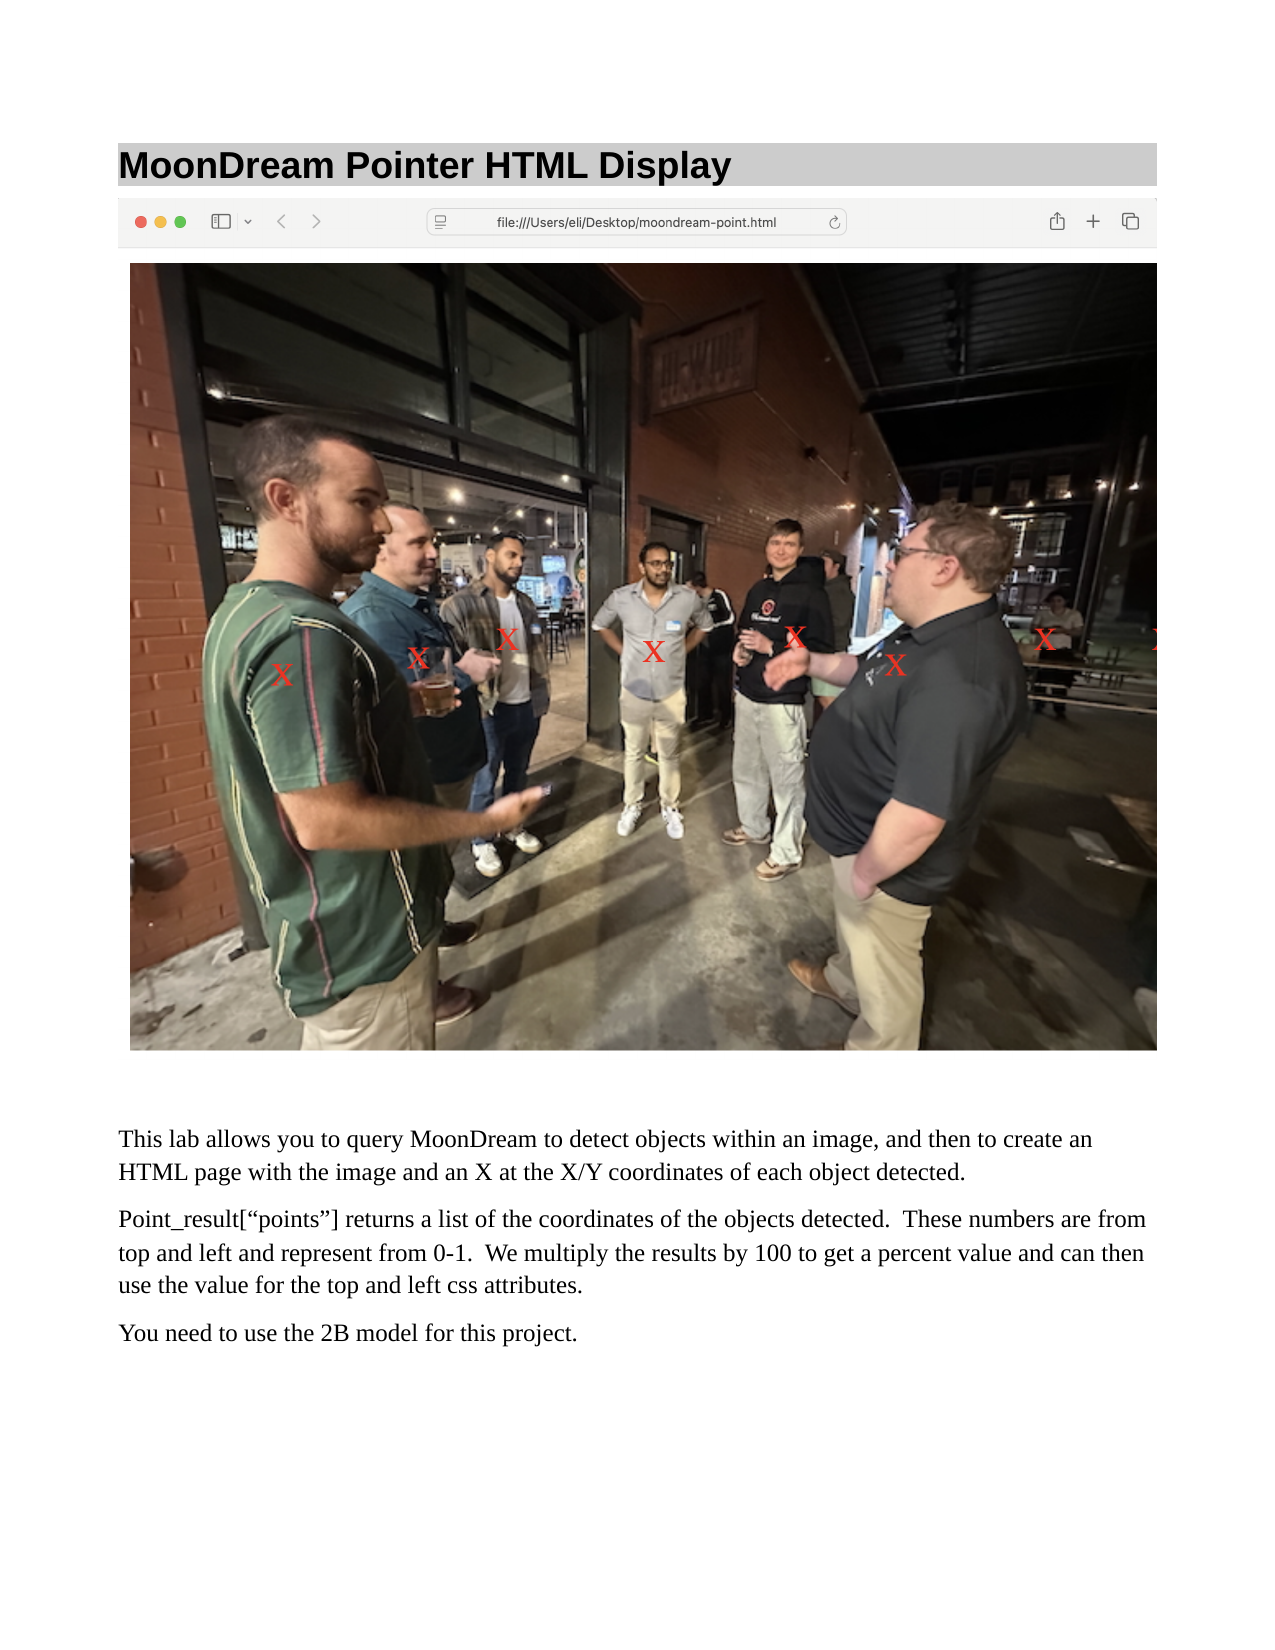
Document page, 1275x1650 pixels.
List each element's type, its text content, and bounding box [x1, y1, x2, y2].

subtitle MoonDream Pointer HTML Display [118, 143, 1157, 186]
text This lab allows you to query MoonDream to detect objects within an image, and then to create an HTML page with the image and an X at the X/Y coordinates of each object detected. [118, 1124, 1157, 1186]
text Point_result[“points”] returns a list of the coordinates of the objects detected. These numbers are from top and left and represent from 0-1. We multiply the results by 100 to get a percent value and can then use the value for the top and left css attributes. [118, 1204, 1157, 1299]
text You need to use the 2B model for this project. [118, 1318, 1157, 1347]
picture [118, 198, 1157, 1060]
